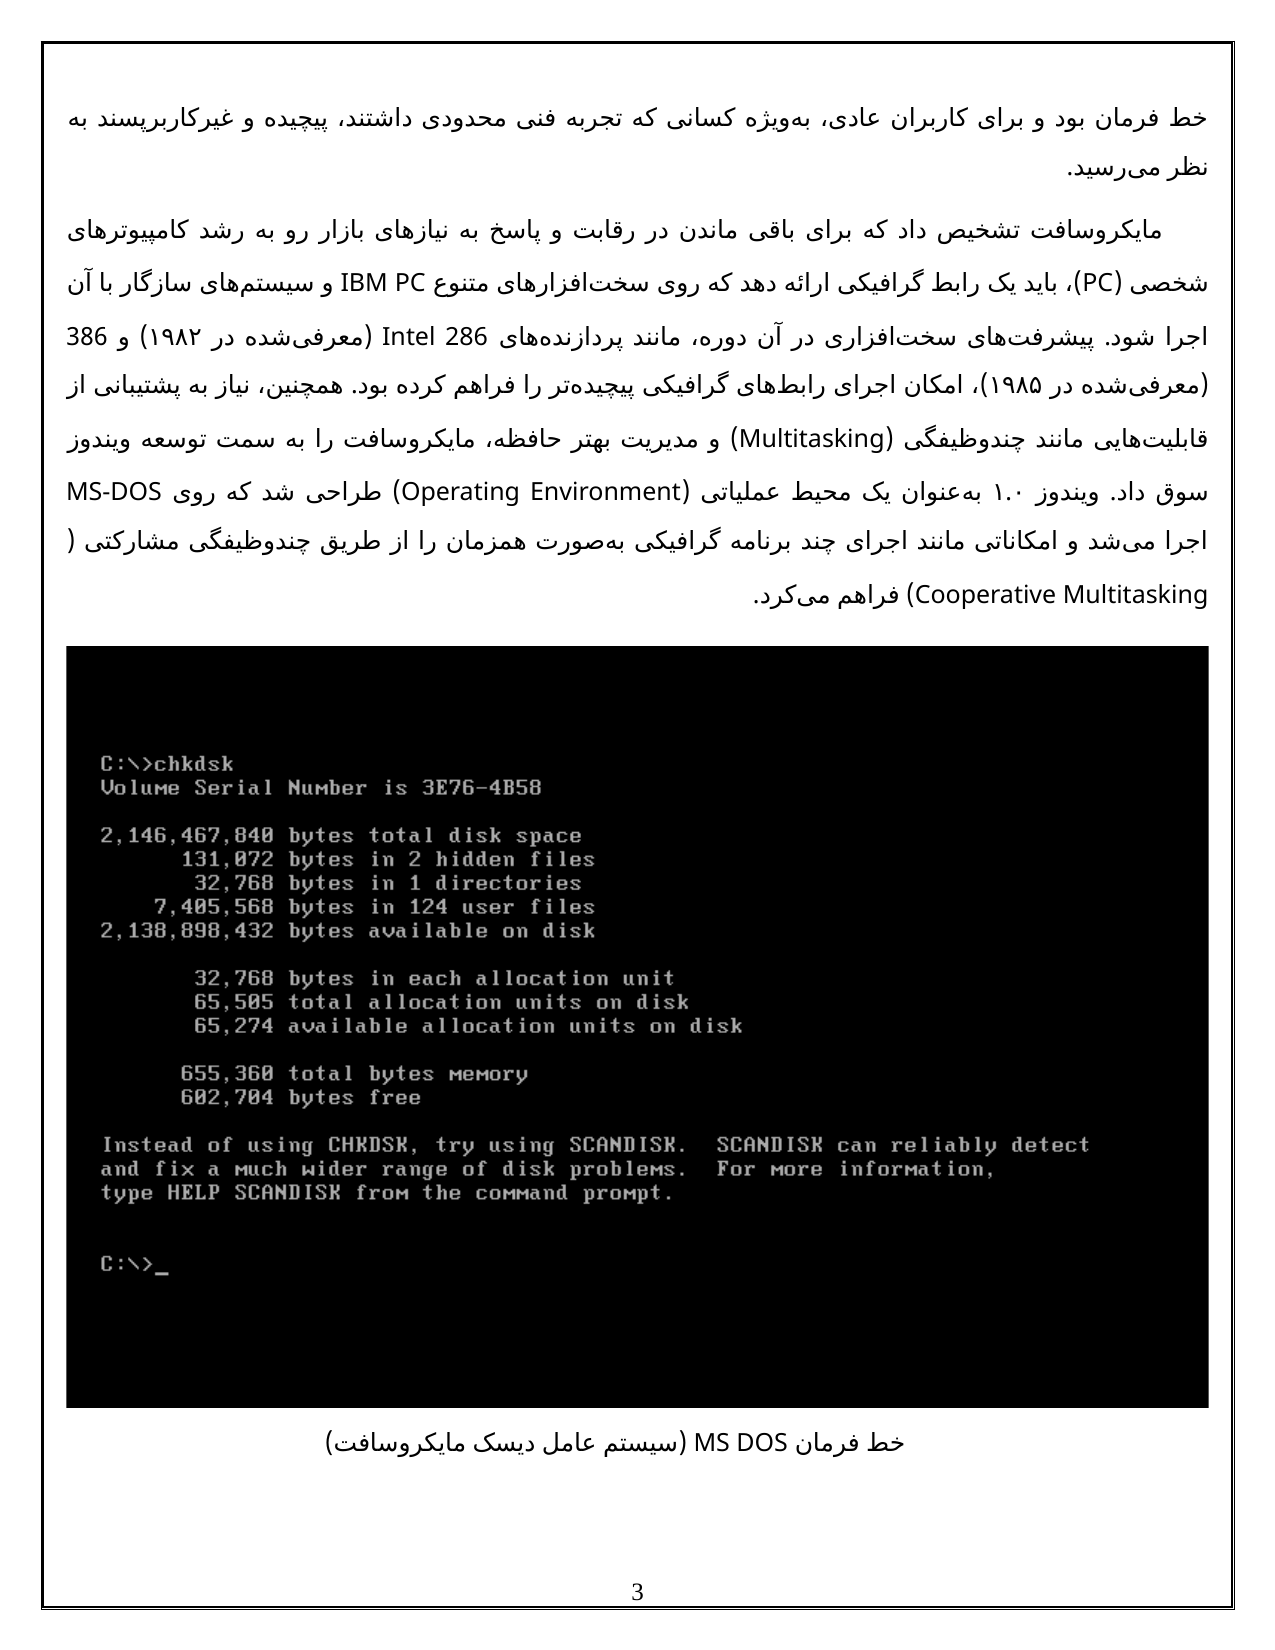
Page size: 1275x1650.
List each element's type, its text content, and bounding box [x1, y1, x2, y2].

text خط فرمان MS DOS (سیستم عامل دیسک مایکروسافت) [66, 1408, 1209, 1461]
text مایکروسافت تشخیص داد که برای باقی ماندن در رقابت و پاسخ به نیازهای بازار رو به رشد کامپیوترهای شخصی (PC)، باید یک رابط گرافیکی ارائه دهد که روی سخت‌افزارهای متنوع IBM PC و سیستم‌های سازگار با آن اجرا شود. پیشرفت‌های سخت‌افزاری در آن دوره، مانند پردازنده‌های Intel 286 (معرفی‌شده در ۱۹۸۲) و 386 (معرفی‌شده در ۱۹۸۵)، امکان اجرای رابط‌های گرافیکی پیچیده‌تر را فراهم کرده بود. همچنین، نیاز به پشتیبانی از قابلیت‌هایی مانند چندوظیفگی (Multitasking) و مدیریت بهتر حافظه، مایکروسافت را به سمت توسعه ویندوز سوق داد. ویندوز ۱.۰ به‌عنوان یک محیط عملیاتی (Operating Environment) طراحی شد که روی MS-DOS اجرا می‌شد و امکاناتی مانند اجرای چند برنامه گرافیکی به‌صورت همزمان را از طریق چندوظیفگی مشارکتی (Cooperative Multitasking) فراهم می‌کرد. [66, 216, 1209, 613]
picture [66, 646, 1209, 1408]
text در اوایل دهه ۱۹۸۰، رابط‌های کاربری گرافیکی (GUI) به‌عنوان یک نوآوری بزرگ در صنعت کامپیوتر مطرح شدند. شرکت‌هایی مانند اپل با سیستم‌عامل مکینتاش (معرفی‌شده در ژانویه ۱۹۸۴) و زیراکس با سیستم‌های آزمایشی مانند Xerox Star (معرفی‌شده در ۱۹۸۱)، نشان دادند که رابط‌های گرافیکی می‌توانند تعامل کاربران با کامپیوترها را ساده‌تر، بصری‌تر و جذاب‌تر کنند. در مقابل، MS-DOS، که در سال ۱۹۸۱ معرفی شده بود، مبتنی بر خط فرمان بود و برای کاربران عادی، به‌ویژه کسانی که تجربه فنی محدودی داشتند، پیچیده و غیرکاربرپسند به نظر می‌رسید. [66, 104, 1209, 185]
